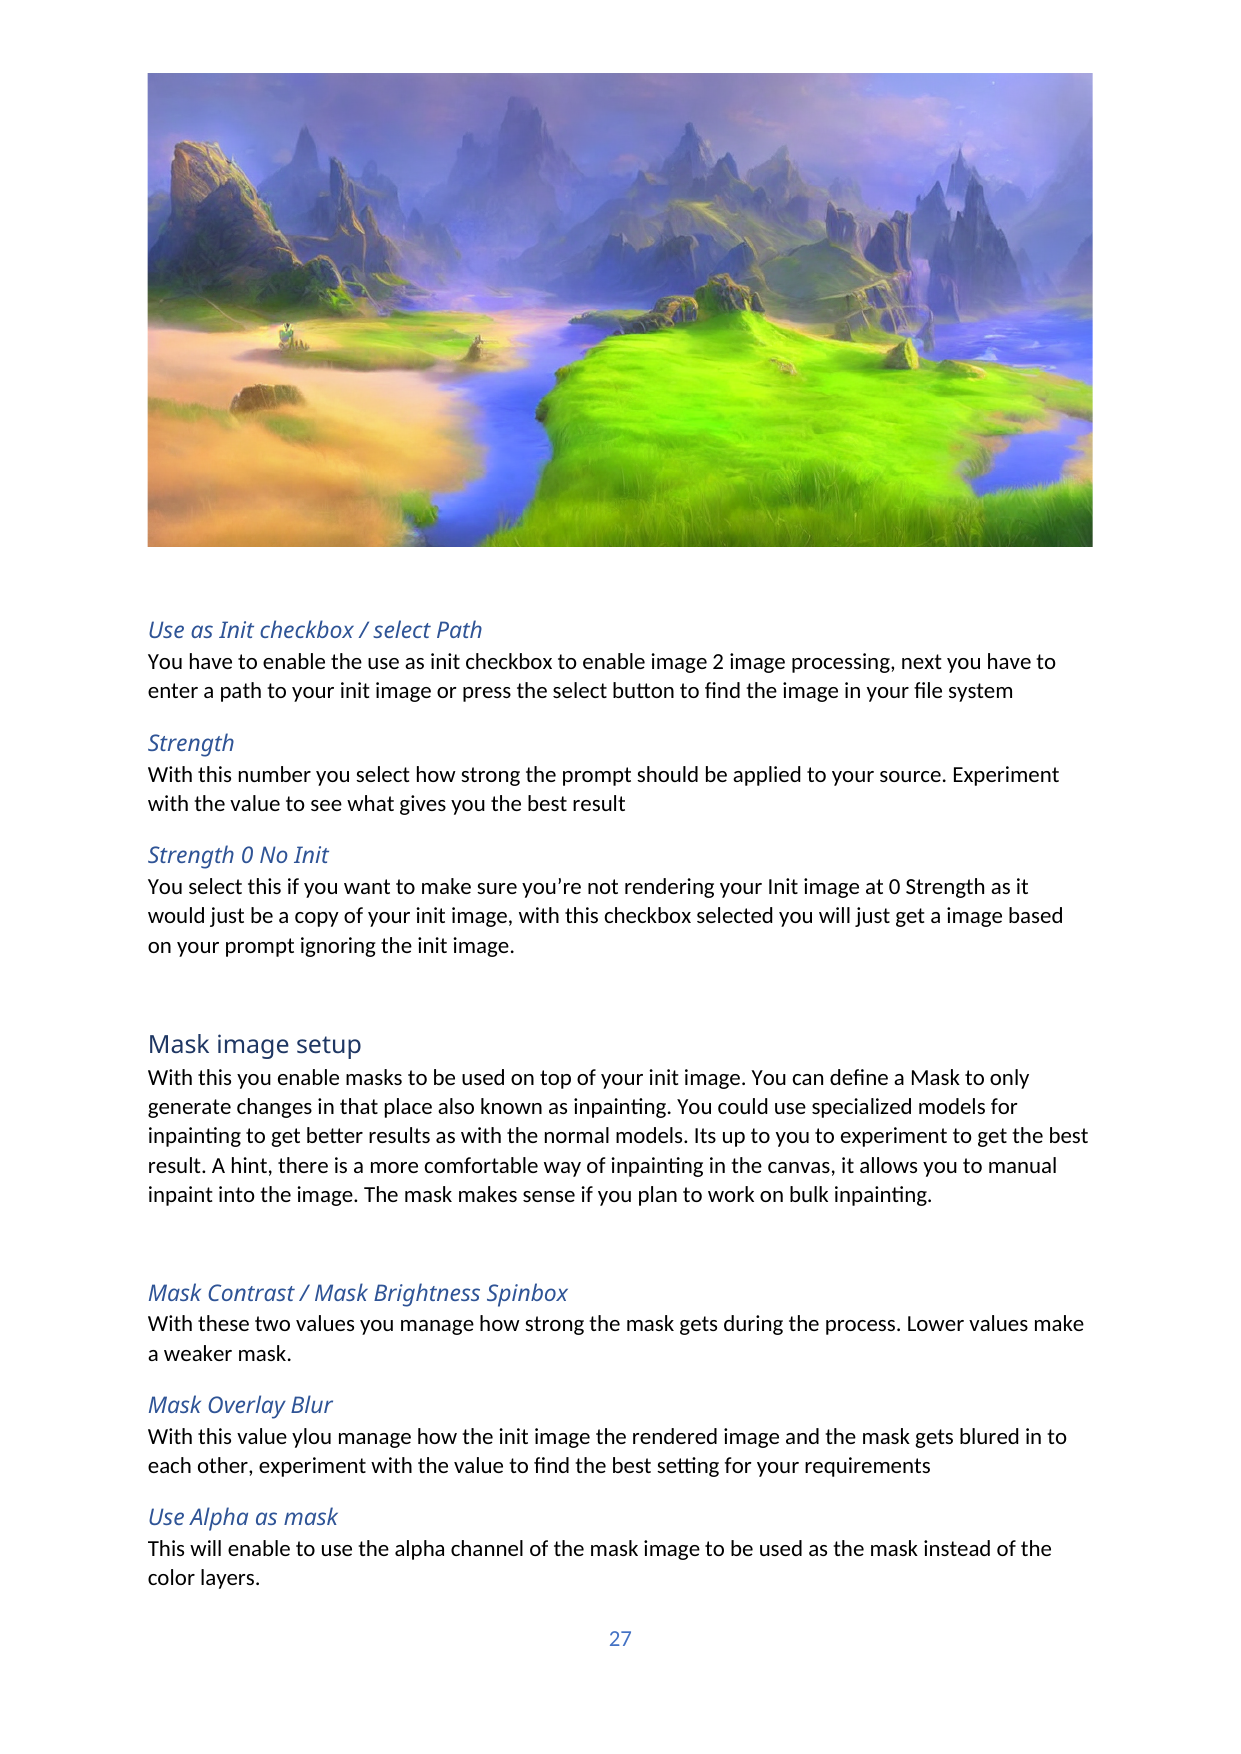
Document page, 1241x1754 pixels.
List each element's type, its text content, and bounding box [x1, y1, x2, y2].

subtitle Strength 0 No Init [148, 839, 1093, 871]
subtitle Mask Contrast / Mask Brightness Spinbox [148, 1277, 1093, 1308]
text With these two values you manage how strong the mask gets during the process. Lower values make a weaker mask. [148, 1309, 1093, 1367]
text You select this if you want to make sure you’re not rendering your Init image at 0 Strength as it would just be a copy of your init image, with this checkbox selected you will just get a image based on your prompt ignoring the init image. [148, 872, 1093, 959]
text With this number you select how strong the prompt should be applied to your source. Experiment with the value to see what gives you the best result [148, 760, 1093, 817]
text With this you enable masks to be used on top of your init image. You can define a Mask to only generate changes in that place also known as inpainting. You could use specialized models for inpainting to get better results as with the normal models. Its up to you to experiment to get the best result. A hint, there is a more comfortable way of inpainting in the canvas, it allows you to manual inpaint into the image. The mask makes sense if you plan to work on bulk inpainting. [148, 1063, 1093, 1208]
text This will enable to use the alpha channel of the mask image to be used as the mask instead of the color layers. [148, 1534, 1093, 1592]
subtitle Use Alpha as mask [148, 1501, 1093, 1533]
subtitle Mask image setup [148, 1027, 1093, 1061]
text With this value ylou manage how the init image the rendered image and the mask gets blured in to each other, experiment with the value to find the best setting for your requirements [148, 1422, 1093, 1479]
subtitle Use as Init checkbox / select Path [148, 614, 1093, 646]
subtitle Mask Overlay Blur [148, 1389, 1093, 1420]
subtitle Strength [148, 727, 1093, 758]
text You have to enable the use as init checkbox to enable image 2 image processing, next you have to enter a path to your init image or press the select button to find the image in your file system [148, 647, 1093, 705]
